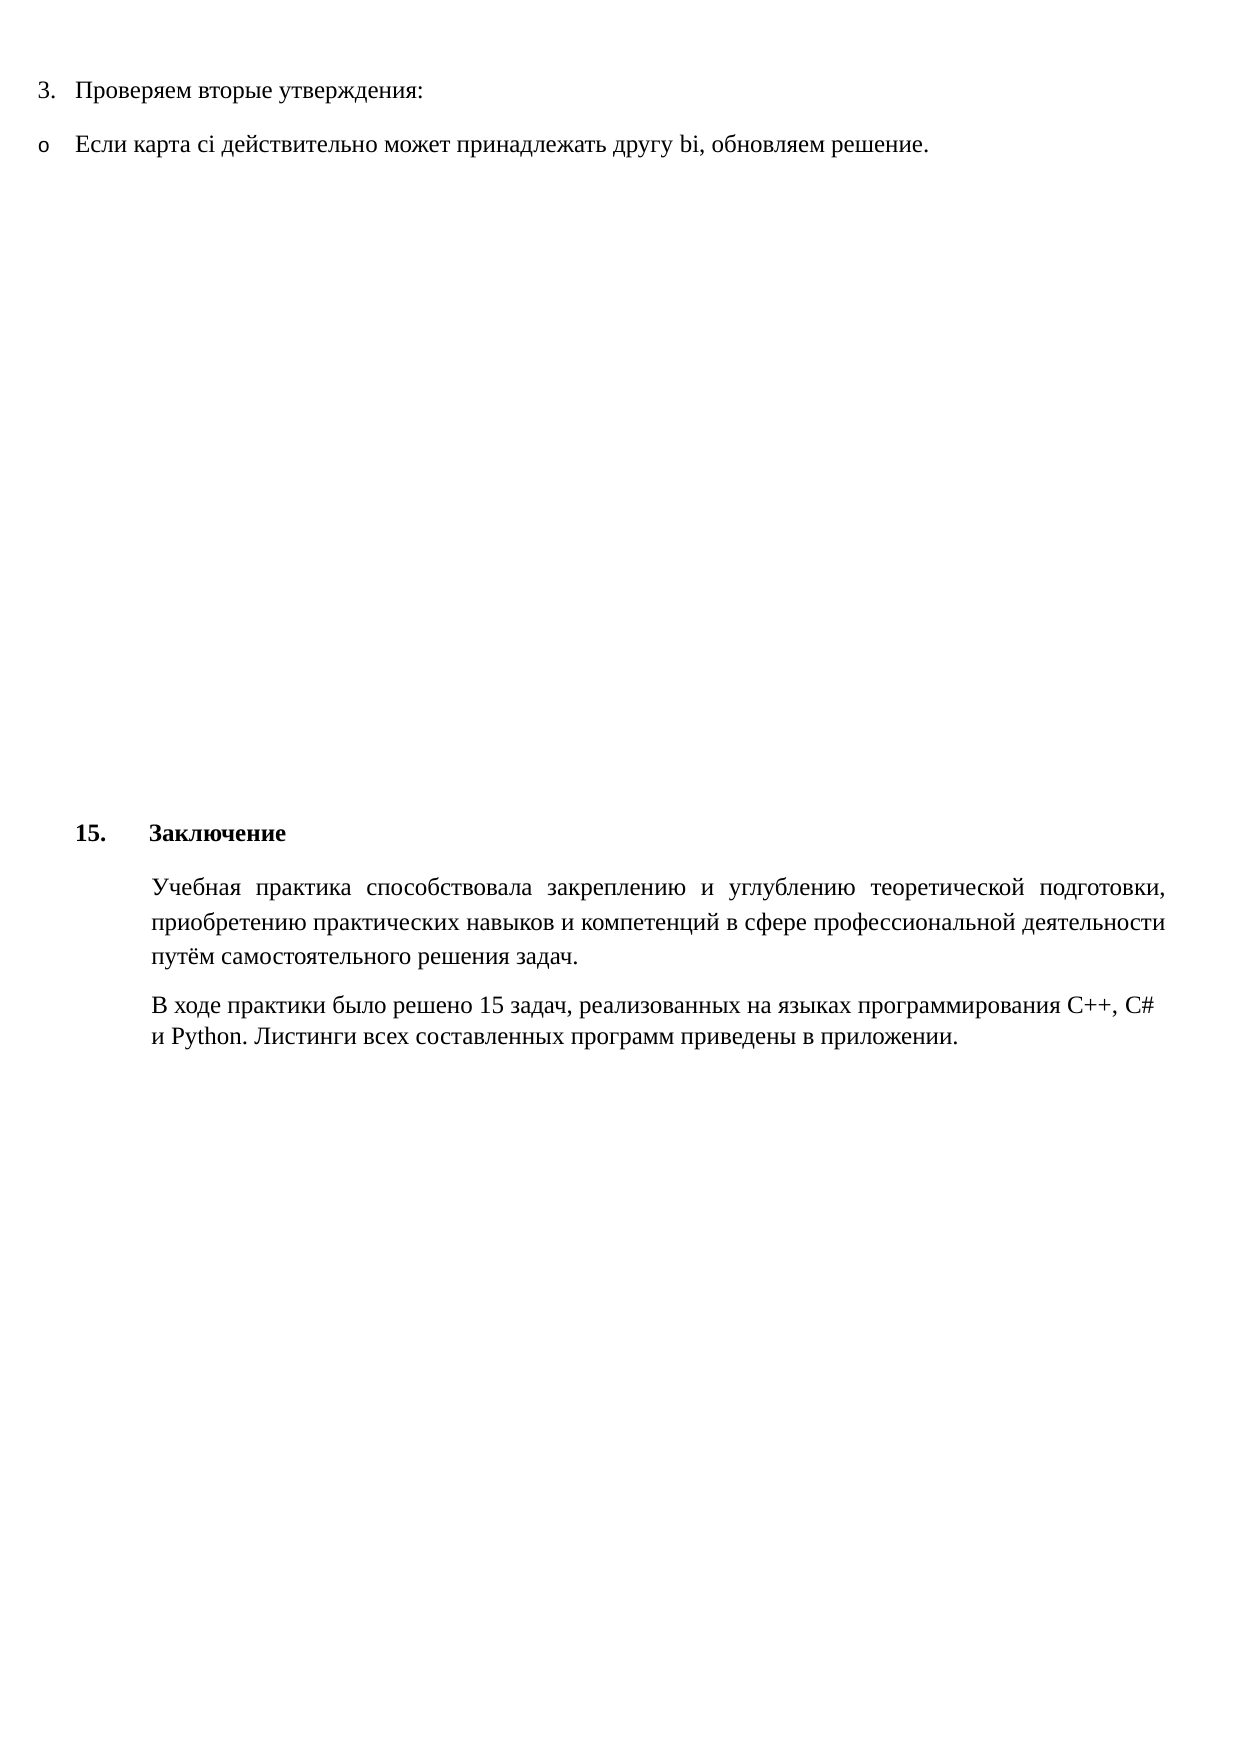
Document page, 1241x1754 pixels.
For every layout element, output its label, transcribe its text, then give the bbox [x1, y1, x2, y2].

text Учебная практика способствовала закреплению и углублению теоретической подготовки, приобретению практических навыков и компетенций в сфере профессиональной деятельности путём самостоятельного решения задач. [151, 872, 1166, 970]
text В ходе практики было решено 15 задач, реализованных на языках программирования С++, C# и Python. Листинги всех составленных программ приведены в приложении. [151, 991, 1166, 1050]
subtitle Заключение [75, 818, 1165, 847]
list Проверяем вторые утверждения: [37, 75, 1166, 104]
list Если карта ci действительно может принадлежать другу bi, обновляем решение. [37, 129, 1123, 158]
